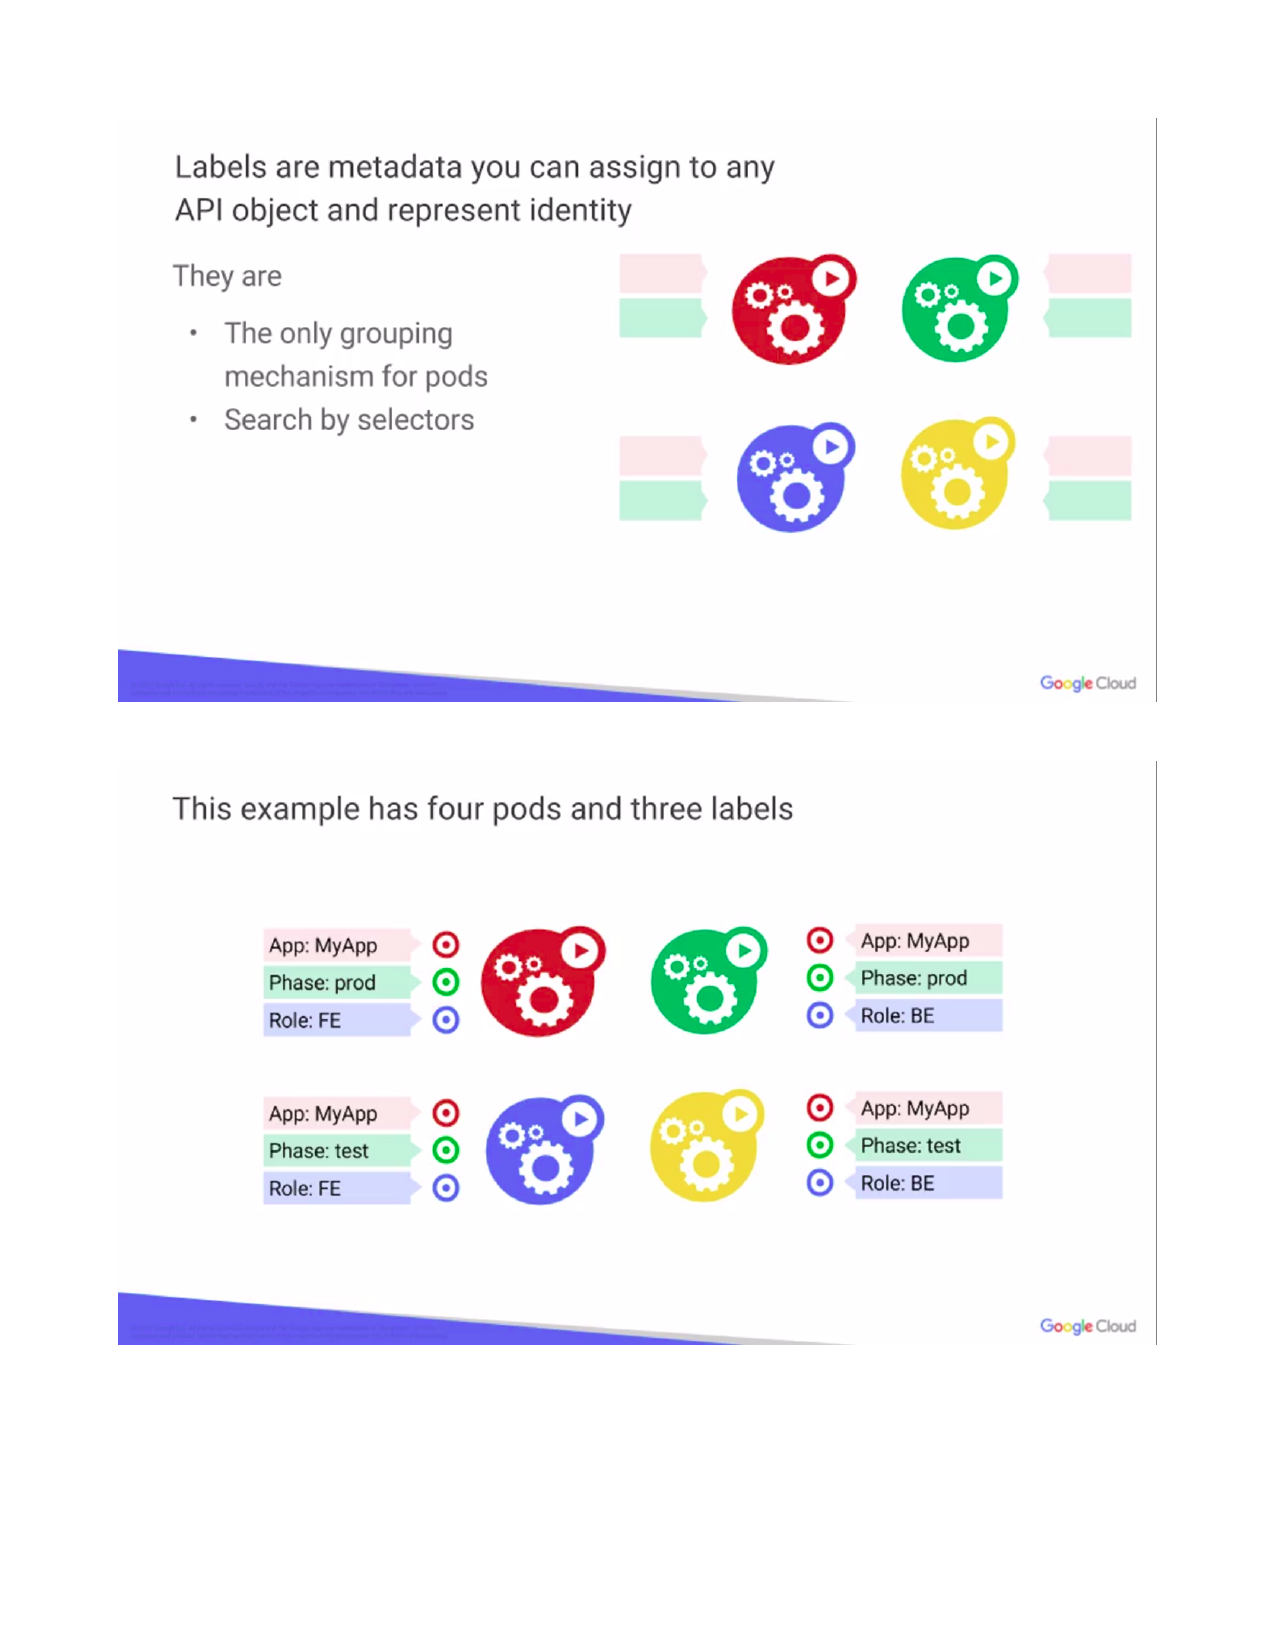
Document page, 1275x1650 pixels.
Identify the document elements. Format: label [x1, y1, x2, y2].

picture [118, 761, 1157, 1345]
picture [118, 118, 1157, 702]
